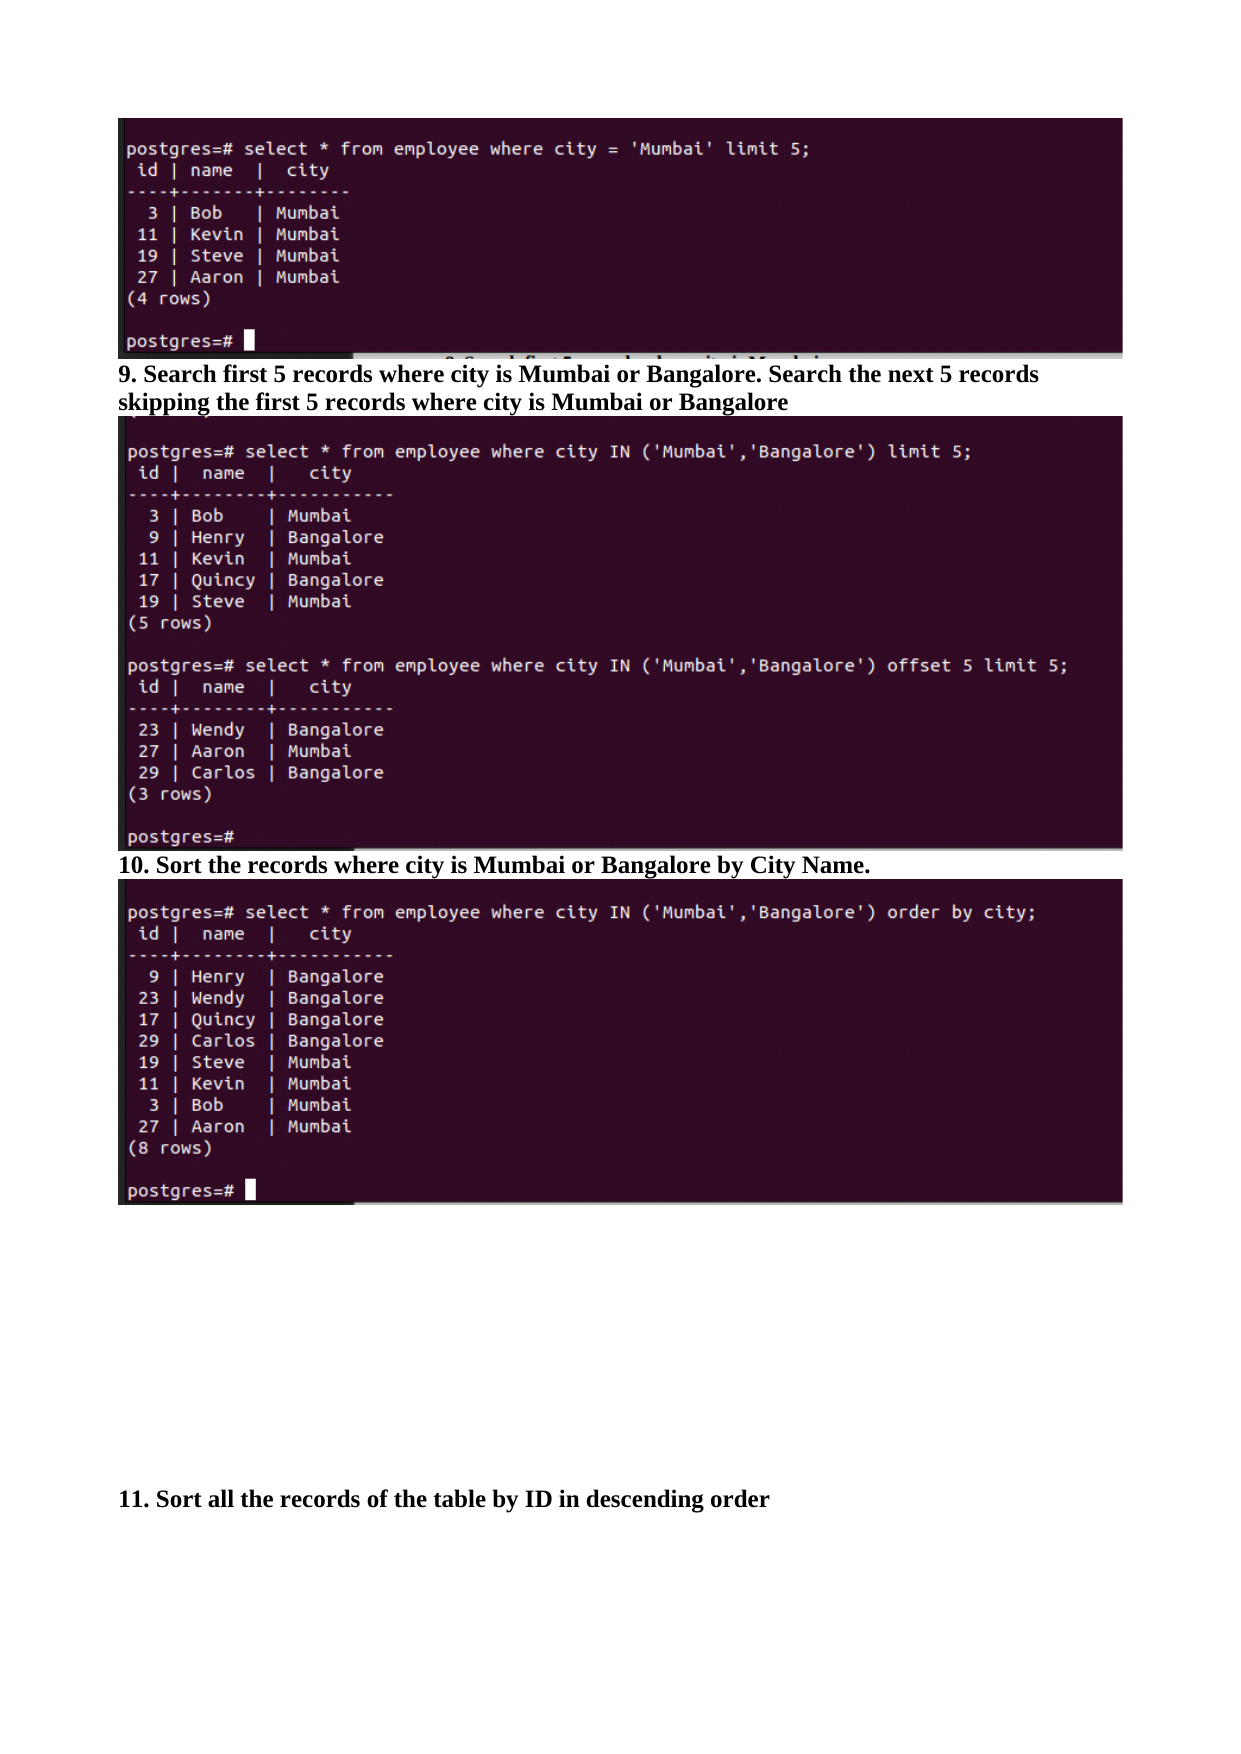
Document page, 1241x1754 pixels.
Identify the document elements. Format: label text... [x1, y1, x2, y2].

text 9. Search first 5 records where city is Mumbai or Bangalore. Search the next 5 records skipping the first 5 records where city is Mumbai or Bangalore [118, 359, 1122, 416]
text 11. Sort all the records of the table by ID in descending order [118, 1484, 1122, 1513]
text 10. Sort the records where city is Mumbai or Bangalore by City Name. [118, 851, 1122, 879]
